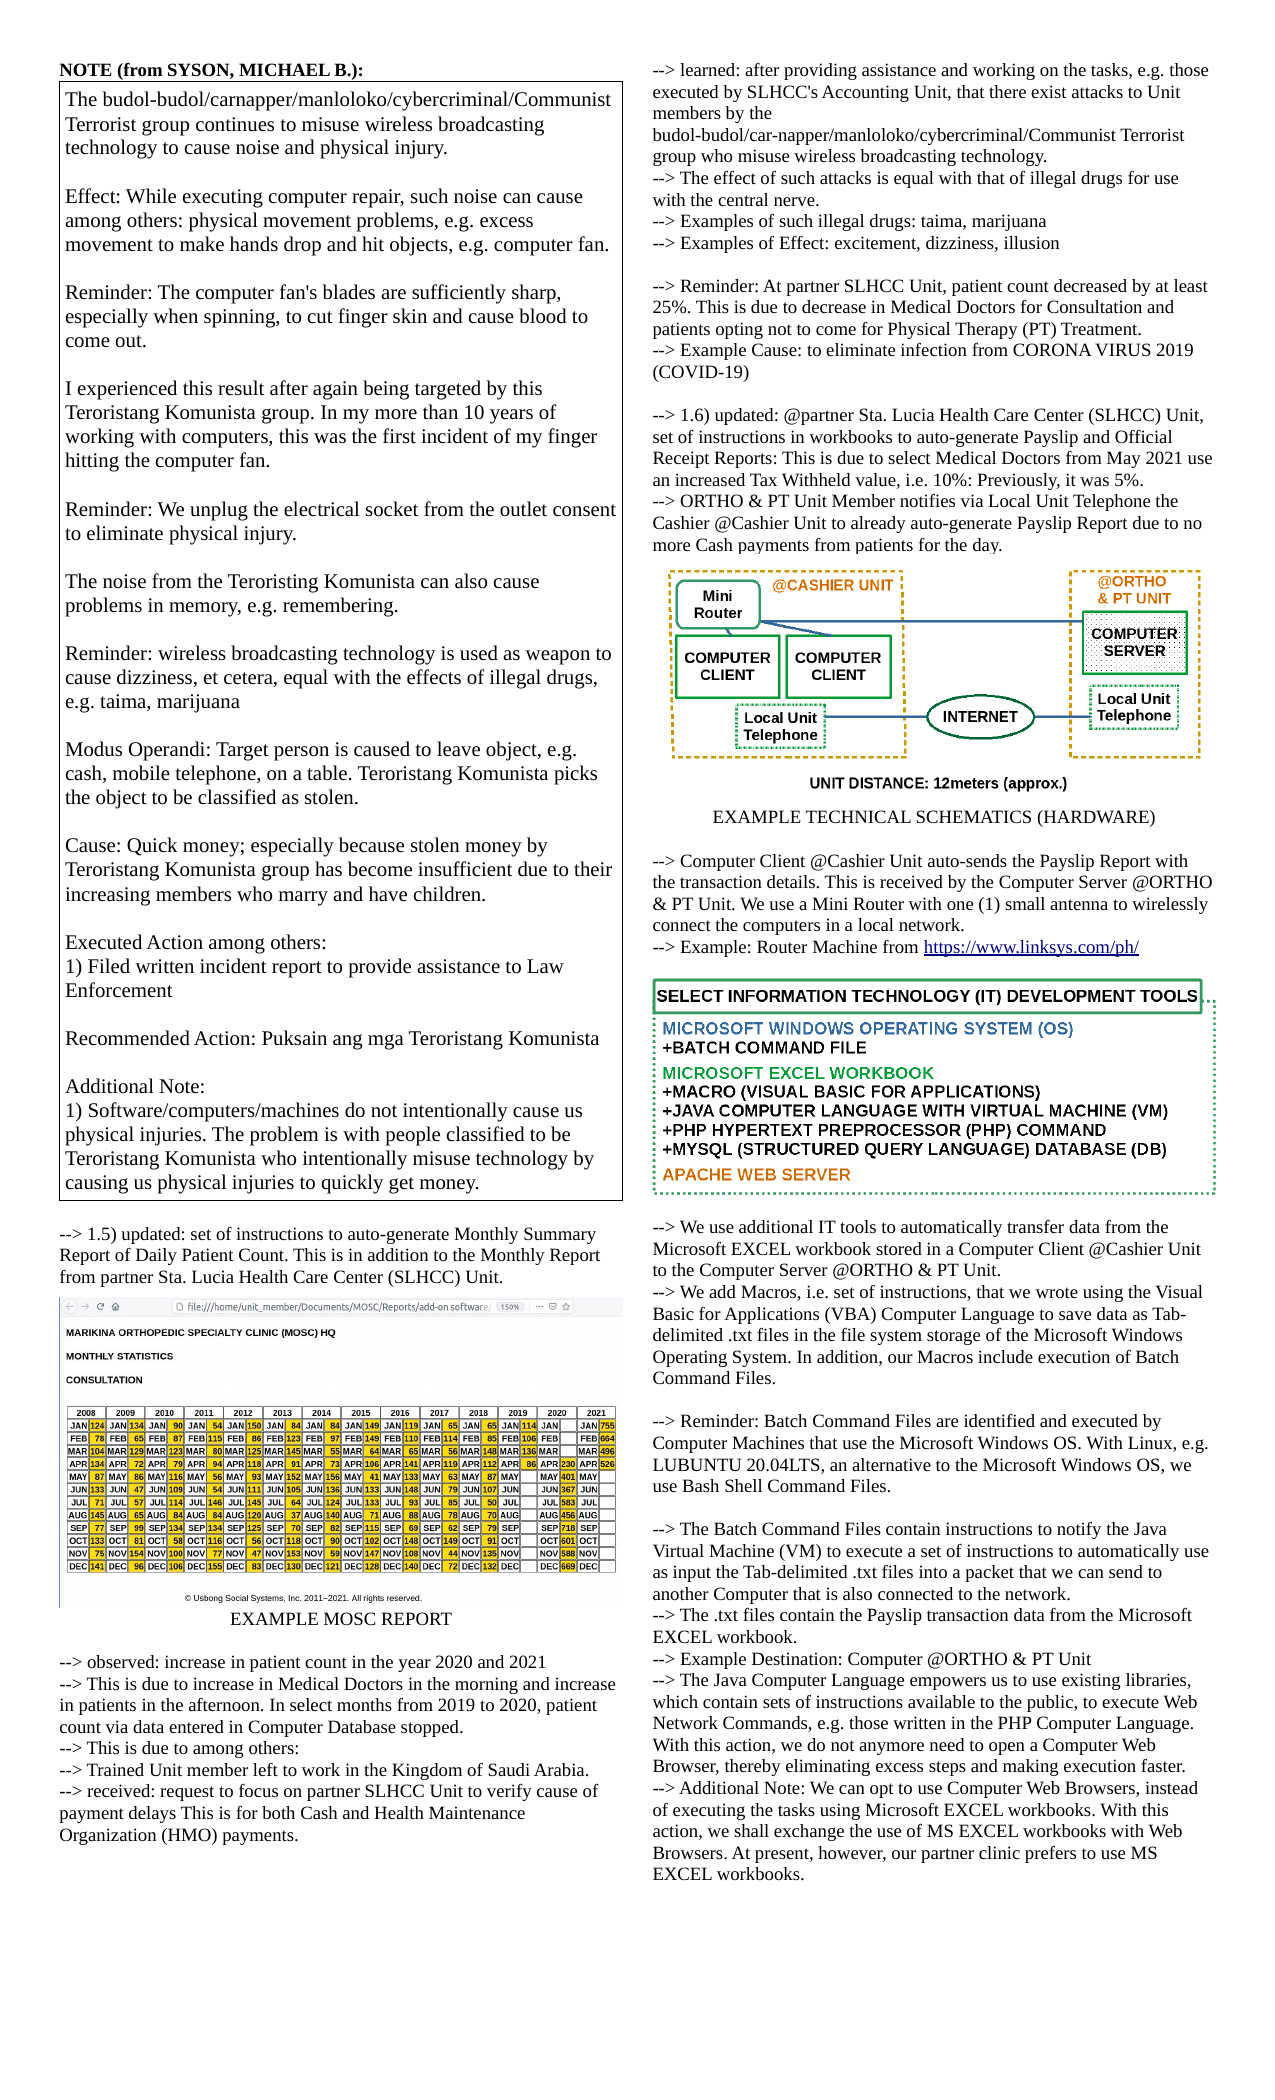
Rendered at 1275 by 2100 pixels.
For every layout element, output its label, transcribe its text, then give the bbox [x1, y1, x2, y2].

text --> This is due to increase in Medical Doctors in the morning and increase in patients in the afternoon. In select months from 2019 to 2020, patient count via data entered in Computer Database stopped. [59, 1672, 623, 1737]
text --> Example Cause: to eliminate infection from CORONA VIRUS 2019 (COVID-19) [652, 339, 1216, 382]
text --> observed: increase in patient count in the year 2020 and 2021 [59, 1651, 623, 1672]
text --> learned: after providing assistance and working on the tasks, e.g. those executed by SLHCC's Accounting Unit, that there exist attacks to Unit members by the budol-budol/car-napper/manloloko/cybercriminal/Communist Terrorist group who misuse wireless broadcasting technology. [652, 59, 1216, 167]
text --> Example: Router Machine from https://www.linksys.com/ph/ [652, 936, 1216, 957]
text --> The Java Computer Language empowers us to use existing libraries, which contain sets of instructions available to the public, to execute Web Network Commands, e.g. those written in the PHP Computer Language. With this action, we do not anymore need to open a Computer Web Browser, thereby eliminating excess steps and making execution faster. [652, 1669, 1216, 1777]
picture [652, 554, 1216, 807]
text --> We use additional IT tools to automatically transfer data from the Microsoft EXCEL workbook stored in a Computer Client @Cashier Unit to the Computer Server @ORTHO & PT Unit. [652, 1216, 1216, 1281]
text EXAMPLE MOSC REPORT [59, 1608, 623, 1629]
text --> Reminder: Batch Command Files are identified and executed by Computer Machines that use the Microsoft Windows OS. With Linux, e.g. LUBUNTU 20.04LTS, an alternative to the Microsoft Windows OS, we use Bash Shell Command Files. [652, 1410, 1216, 1497]
text EXAMPLE TECHNICAL SCHEMATICS (HARDWARE) [652, 807, 1216, 828]
text --> The effect of such attacks is equal with that of illegal drugs for use with the central nerve. [652, 167, 1216, 210]
picture [59, 1297, 623, 1608]
text --> Computer Client @Cashier Unit auto-sends the Payslip Report with the transaction details. This is received by the Computer Server @ORTHO & PT Unit. We use a Mini Router with one (1) small antenna to wirelessly connect the computers in a local network. [652, 849, 1216, 936]
text --> The .txt files contain the Payslip transaction data from the Microsoft EXCEL workbook. [652, 1604, 1216, 1647]
text --> The Batch Command Files contain instructions to notify the Java Virtual Machine (VM) to execute a set of instructions to automatically use as input the Tab-delimited .txt files into a packet that we can send to another Computer that is also connected to the network. [652, 1518, 1216, 1604]
text --> received: request to focus on partner SLHCC Unit to verify cause of payment delays This is for both Cash and Health Maintenance Organization (HMO) payments. [59, 1780, 623, 1845]
text NOTE (from SYSON, MICHAEL B.): [59, 59, 623, 81]
text --> ORTHO & PT Unit Member notifies via Local Unit Telephone the Cashier @Cashier Unit to already auto-generate Payslip Report due to no more Cash payments from patients for the day. [652, 490, 1216, 554]
text --> Trained Unit member left to work in the Kingdom of Saudi Arabia. [59, 1759, 623, 1780]
text --> 1.6) updated: @partner Sta. Lucia Health Care Center (SLHCC) Unit, set of instructions in workbooks to auto-generate Payslip and Official Receipt Reports: This is due to select Medical Doctors from May 2021 use an increased Tax Withheld value, i.e. 10%: Previously, it was 5%. [652, 404, 1216, 490]
text --> Reminder: At partner SLHCC Unit, patient count decreased by at least 25%. This is due to decrease in Medical Doctors for Consultation and patients opting not to come for Physical Therapy (PT) Treatment. [652, 275, 1216, 339]
text --> Example Destination: Computer @ORTHO & PT Unit [652, 1647, 1216, 1669]
text --> This is due to among others: [59, 1737, 623, 1759]
text --> 1.5) updated: set of instructions to auto-generate Monthly Summary Report of Daily Patient Count. This is in addition to the Monthly Report from partner Sta. Lucia Health Care Center (SLHCC) Unit. [59, 1223, 623, 1287]
text --> We add Macros, i.e. set of instructions, that we wrote using the Visual Basic for Applications (VBA) Computer Language to save data as Tab-delimited .txt files in the file system storage of the Microsoft Windows Operating System. In addition, our Macros include execution of Batch Command Files. [652, 1281, 1216, 1389]
table_header The budol-budol/carnapper/manloloko/cybercriminal/Communist Terrorist group continues to misuse wireless broadcasting technology to cause noise and physical injury. Effect: While executing computer repair, such noise can cause among others: physical movement problems, e.g. excess movement to make hands drop and hit objects, e.g. computer fan. Reminder: The computer fan's blades are sufficiently sharp, especially when spinning, to cut finger skin and cause blood to come out. I experienced this result after again being targeted by this Teroristang Komunista group. In my more than 10 years of working with computers, this was the first incident of my finger hitting the computer fan. Reminder: We unplug the electrical socket from the outlet consent to eliminate physical injury. The noise from the Teroristing Komunista can also cause problems in memory, e.g. remembering. Reminder: wireless broadcasting technology is used as weapon to cause dizziness, et cetera, equal with the effects of illegal drugs, e.g. taima, marijuana Modus Operandi: Target person is caused to leave object, e.g. cash, mobile telephone, on a table. Teroristang Komunista picks the object to be classified as stolen. Cause: Quick money; especially because stolen money by Teroristang Komunista group has become insufficient due to their increasing members who marry and have children. Executed Action among others: 1) Filed written incident report to provide assistance to Law Enforcement Recommended Action: Puksain ang mga Teroristang Komunista Additional Note: 1) Software/computers/machines do not intentionally cause us physical injuries. The problem is with people classified to be Teroristang Komunista who intentionally misuse technology by causing us physical injuries to quickly get money. [60, 82, 622, 1200]
picture [652, 978, 1216, 1195]
text [59, 1287, 623, 1297]
text --> Additional Note: We can opt to use Computer Web Browsers, instead of executing the tasks using Microsoft EXCEL workbooks. With this action, we shall exchange the use of MS EXCEL workbooks with Web Browsers. At present, however, our partner clinic prefers to use MS EXCEL workbooks. [652, 1777, 1216, 1885]
text --> Examples of such illegal drugs: taima, marijuana [652, 210, 1216, 232]
text --> Examples of Effect: excitement, dizziness, illusion [652, 232, 1216, 253]
